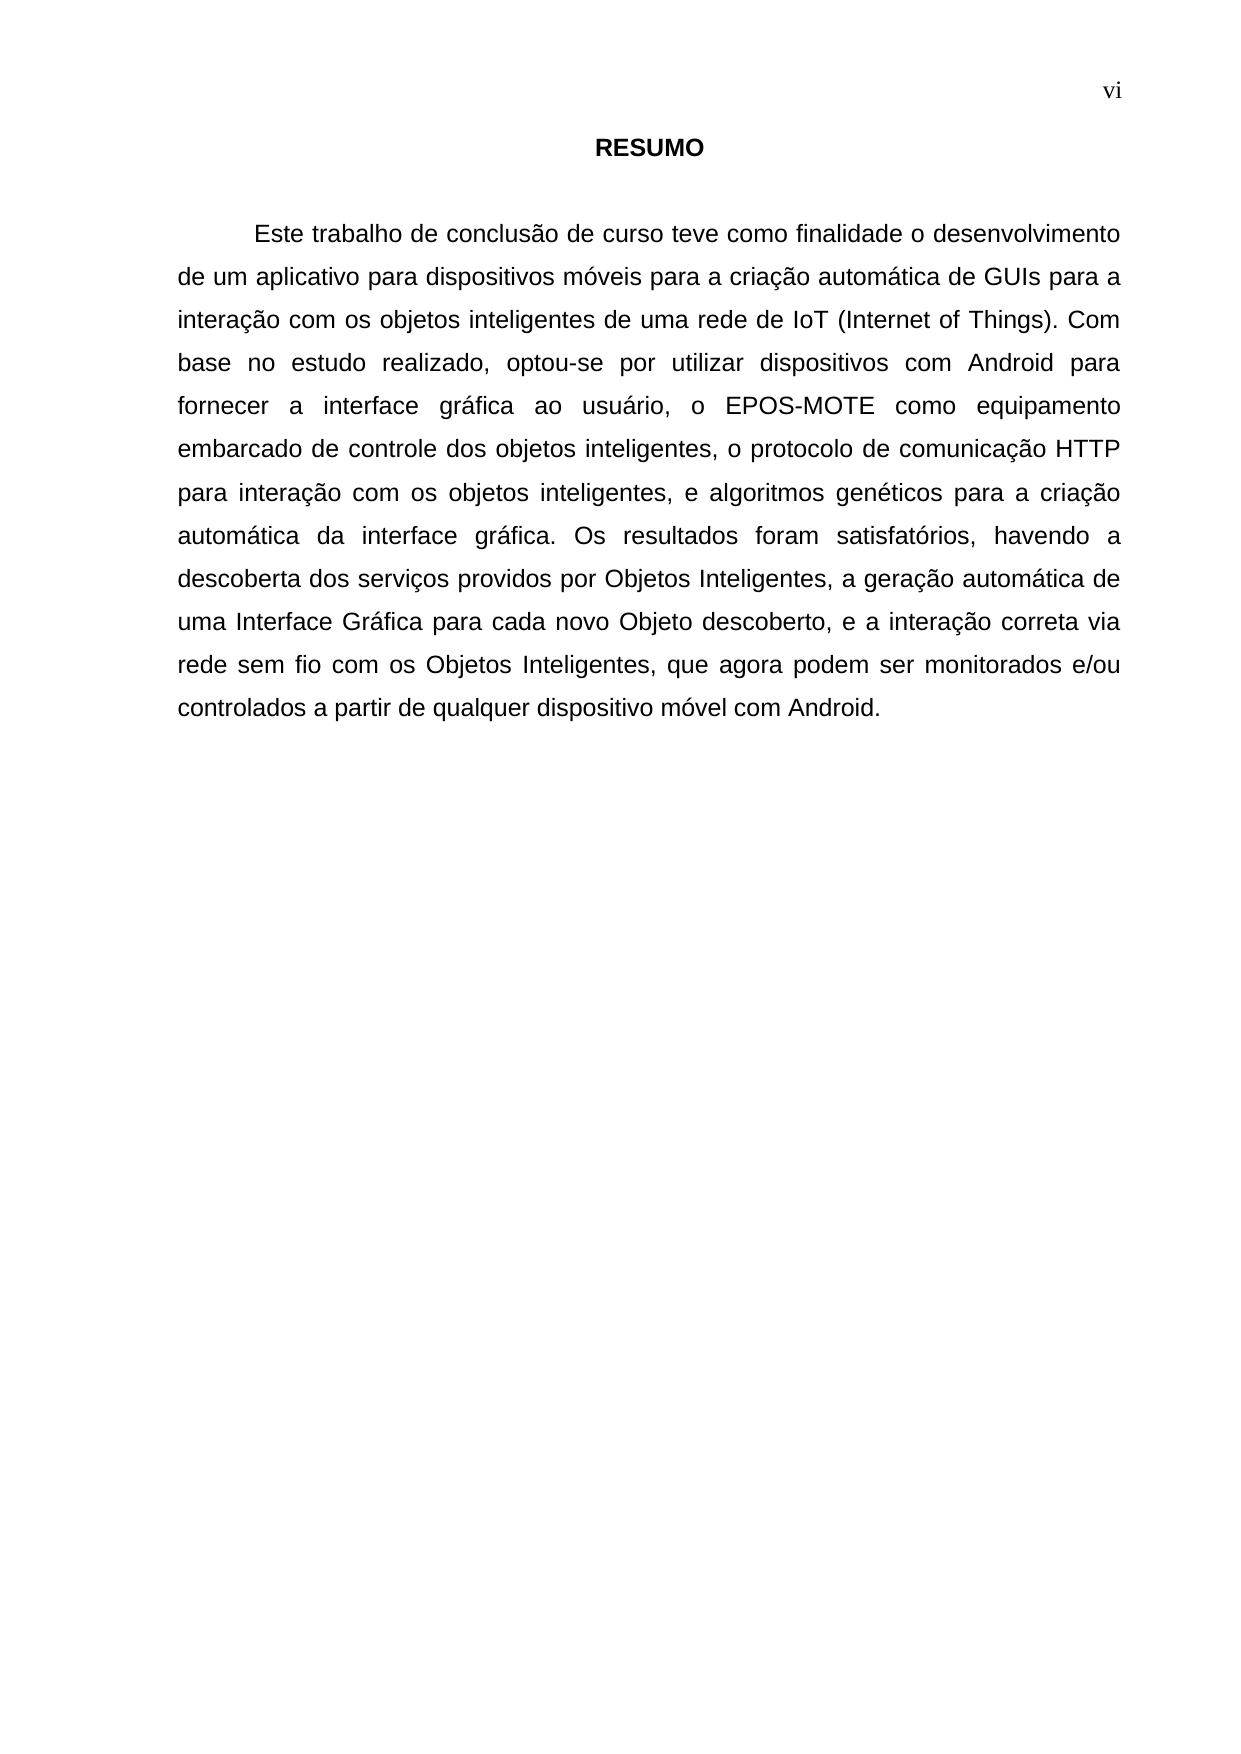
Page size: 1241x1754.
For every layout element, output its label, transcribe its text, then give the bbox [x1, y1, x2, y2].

text RESUMO [177, 132, 1122, 161]
text Este trabalho de conclusão de curso teve como finalidade o desenvolvimento de um aplicativo para dispositivos móveis para a criação automática de GUIs para a interação com os objetos inteligentes de uma rede de IoT (Internet of Things). Com base no estudo realizado, optou-se por utilizar dispositivos com Android para fornecer a interface gráfica ao usuário, o EPOS-MOTE como equipamento embarcado de controle dos objetos inteligentes, o protocolo de comunicação HTTP para interação com os objetos inteligentes, e algoritmos genéticos para a criação automática da interface gráfica. Os resultados foram satisfatórios, havendo a descoberta dos serviços providos por Objetos Inteligentes, a geração automática de uma Interface Gráfica para cada novo Objeto descoberto, e a interação correta via rede sem fio com os Objetos Inteligentes, que agora podem ser monitorados e/ou controlados a partir de qualquer dispositivo móvel com Android. [177, 219, 1122, 722]
